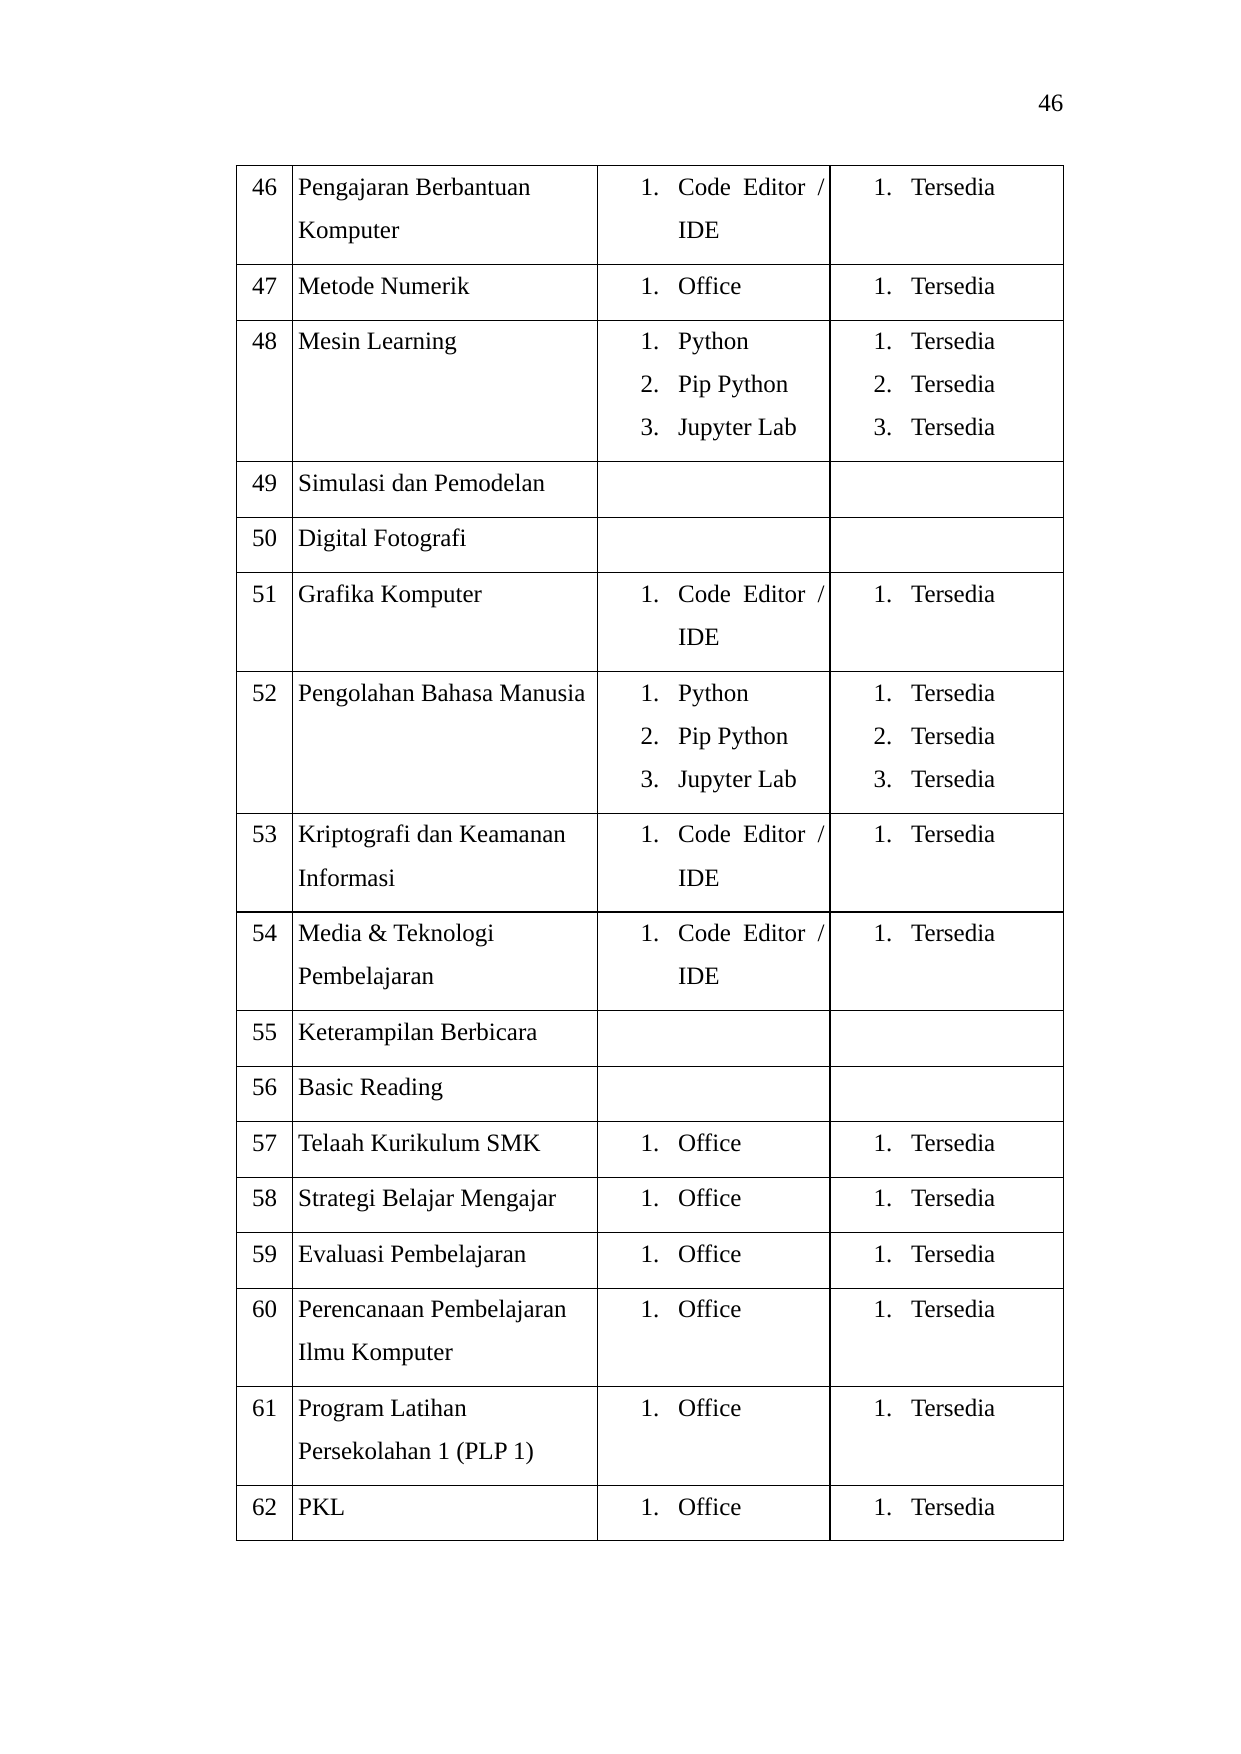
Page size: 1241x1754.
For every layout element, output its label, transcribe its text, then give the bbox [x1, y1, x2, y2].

table_cell [598, 1067, 829, 1121]
table_cell 50 [237, 518, 292, 572]
table_cell [831, 518, 1063, 572]
table_cell Program Latihan Persekolahan 1 (PLP 1) [293, 1387, 597, 1485]
table_cell Tersedia [831, 913, 1063, 1010]
table_cell 49 [237, 462, 292, 517]
table_cell Tersedia [831, 1233, 1063, 1288]
table_cell 58 [237, 1178, 292, 1232]
table_cell 59 [237, 1233, 292, 1288]
table_cell Evaluasi Pembelajaran [293, 1233, 597, 1288]
table_cell Media & Teknologi Pembelajaran [293, 913, 597, 1010]
table_cell Code Editor / IDE [598, 166, 829, 264]
table_cell Simulasi dan Pemodelan [293, 462, 597, 517]
table_cell Perencanaan Pembelajaran Ilmu Komputer [293, 1289, 597, 1386]
table_cell 61 [237, 1387, 292, 1485]
table_cell 53 [237, 814, 292, 911]
table_cell Tersedia [831, 1387, 1063, 1485]
table_cell 52 [237, 672, 292, 813]
table_cell Pengolahan Bahasa Manusia [293, 672, 597, 813]
table_cell Office [598, 1178, 829, 1232]
table_cell Strategi Belajar Mengajar [293, 1178, 597, 1232]
table_cell Code Editor / IDE [598, 814, 829, 911]
table_cell 55 [237, 1011, 292, 1066]
table_cell Office [598, 265, 829, 319]
table_cell Office [598, 1486, 829, 1540]
table_cell 57 [237, 1122, 292, 1177]
table_cell 51 [237, 573, 292, 671]
table_cell Keterampilan Berbicara [293, 1011, 597, 1066]
table_cell 47 [237, 265, 292, 319]
table_cell Tersedia [831, 265, 1063, 319]
table_cell Office [598, 1233, 829, 1288]
table_cell [831, 1011, 1063, 1066]
table_cell [598, 462, 829, 517]
table_cell [598, 1011, 829, 1066]
table_cell Grafika Komputer [293, 573, 597, 671]
table_cell Tersedia [831, 573, 1063, 671]
table_cell Tersedia [831, 1178, 1063, 1232]
table_cell Tersedia [831, 1122, 1063, 1177]
table_cell Office [598, 1122, 829, 1177]
table_cell Pengajaran Berbantuan Komputer [293, 166, 597, 264]
table_cell 56 [237, 1067, 292, 1121]
table_cell Mesin Learning [293, 321, 597, 461]
table_cell Python Pip Python Jupyter Lab [598, 321, 829, 461]
table_cell Kriptografi dan Keamanan Informasi [293, 814, 597, 911]
table_cell Tersedia [831, 1289, 1063, 1386]
table_cell Tersedia [831, 814, 1063, 911]
table_cell 54 [237, 913, 292, 1010]
table_cell Tersedia [831, 1486, 1063, 1540]
table_cell [598, 518, 829, 572]
table_cell Tersedia Tersedia Tersedia [831, 321, 1063, 461]
table_cell Office [598, 1387, 829, 1485]
table_cell 48 [237, 321, 292, 461]
table_cell 62 [237, 1486, 292, 1540]
table_cell Metode Numerik [293, 265, 597, 319]
table_cell Telaah Kurikulum SMK [293, 1122, 597, 1177]
table_cell Office [598, 1289, 829, 1386]
table_cell Code Editor / IDE [598, 573, 829, 671]
table_cell [831, 462, 1063, 517]
table_cell 60 [237, 1289, 292, 1386]
table_cell Digital Fotografi [293, 518, 597, 572]
table_cell Basic Reading [293, 1067, 597, 1121]
table_cell Python Pip Python Jupyter Lab [598, 672, 829, 813]
table_cell Tersedia [831, 166, 1063, 264]
table_cell [831, 1067, 1063, 1121]
table_cell Code Editor / IDE [598, 913, 829, 1010]
table_cell Tersedia Tersedia Tersedia [831, 672, 1063, 813]
table_cell 46 [237, 166, 292, 264]
table_cell PKL [293, 1486, 597, 1540]
